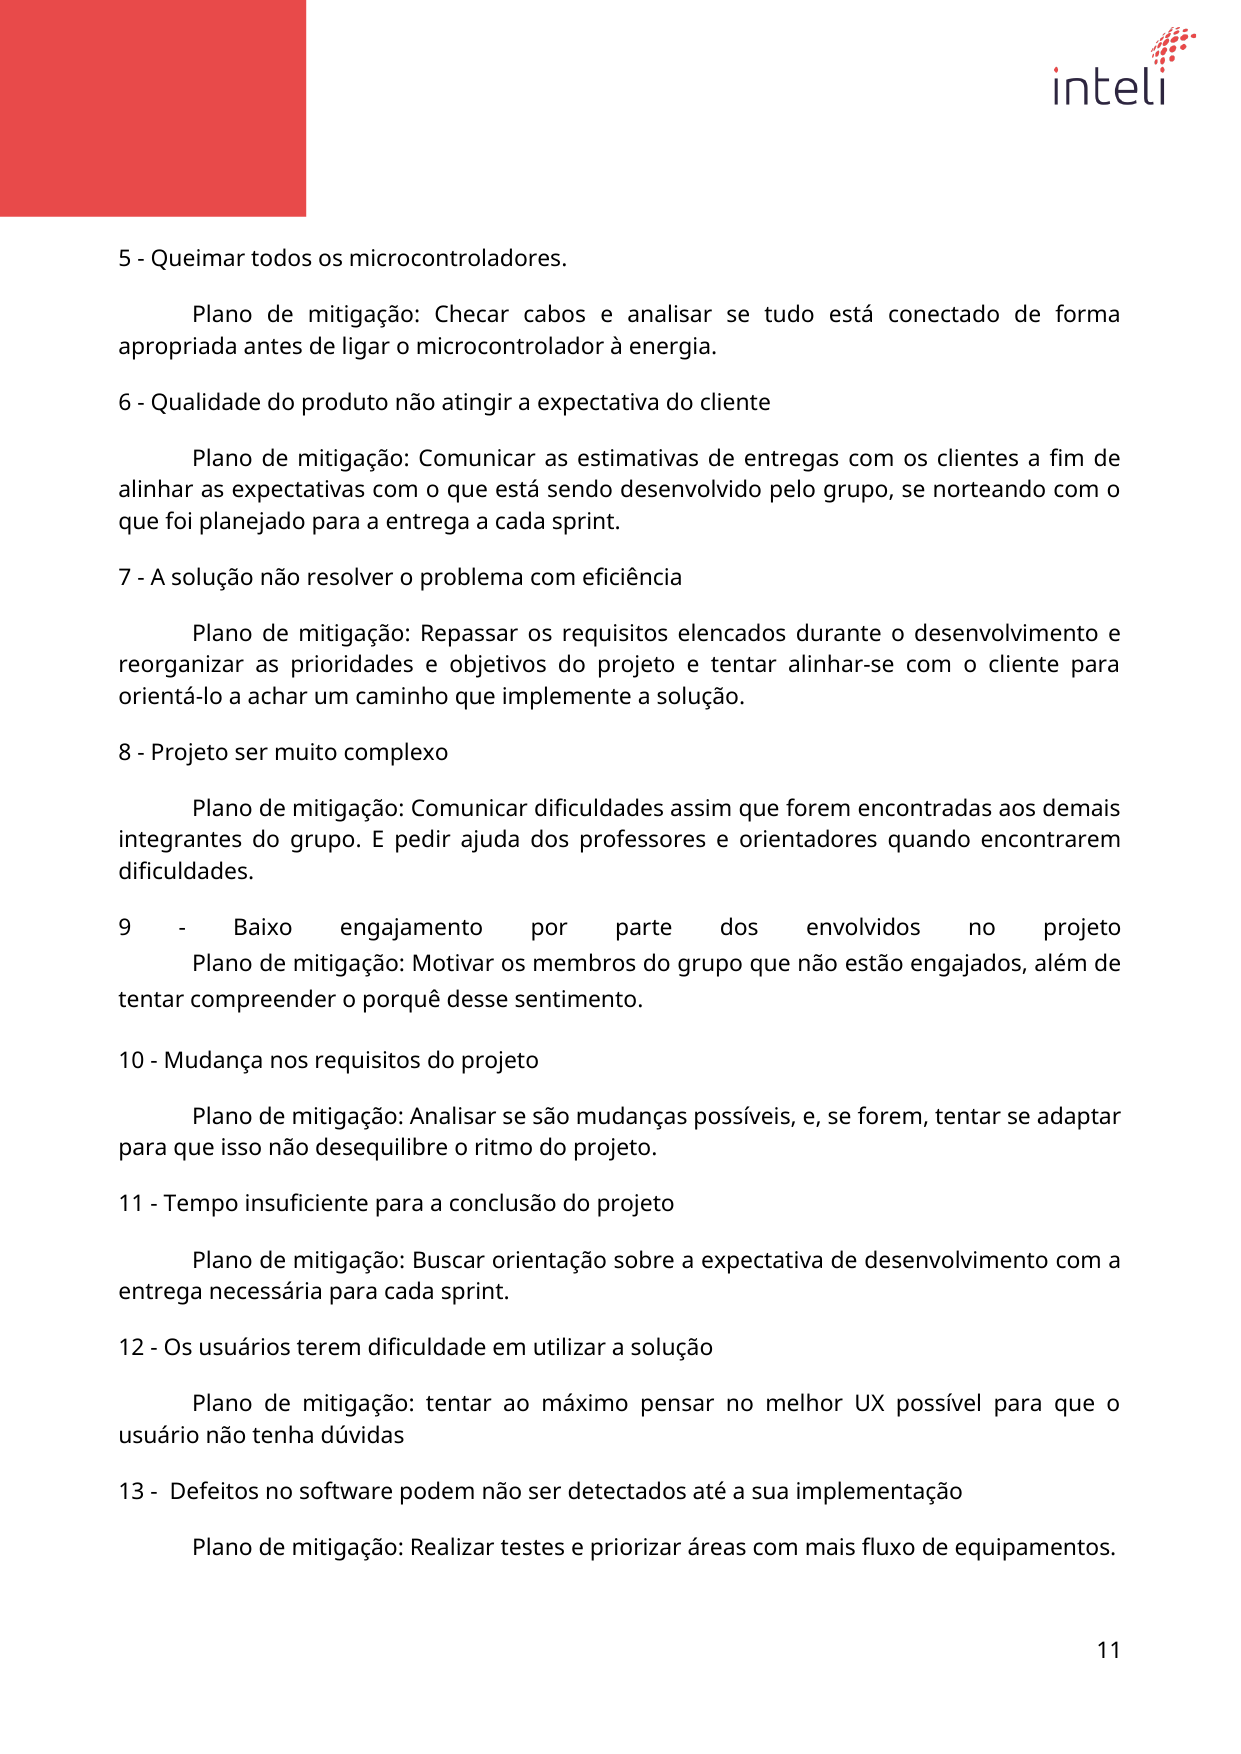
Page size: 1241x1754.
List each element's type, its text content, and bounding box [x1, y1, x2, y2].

text 12 - Os usuários terem dificuldade em utilizar a solução [118, 1331, 1122, 1362]
text Plano de mitigação: Realizar testes e priorizar áreas com mais fluxo de equipamentos. [118, 1531, 1122, 1562]
text Plano de mitigação: Analisar se são mudanças possíveis, e, se forem, tentar se adaptar para que isso não desequilibre o ritmo do projeto. [118, 1100, 1122, 1162]
text 9 - Baixo engajamento por parte dos envolvidos no projeto Plano de mitigação: Motivar os membros do grupo que não estão engajados, além de tentar compreender o porquê desse sentimento. [118, 911, 1122, 1014]
text 5 - Queimar todos os microcontroladores. [118, 118, 1122, 273]
text 10 - Mudança nos requisitos do projeto [118, 1044, 1122, 1075]
text Plano de mitigação: Comunicar dificuldades assim que forem encontradas aos demais integrantes do grupo. E pedir ajuda dos professores e orientadores quando encontrarem dificuldades. [118, 792, 1122, 886]
text 8 - Projeto ser muito complexo [118, 736, 1122, 767]
picture [0, 0, 307, 217]
text 6 - Qualidade do produto não atingir a expectativa do cliente [118, 386, 1122, 417]
text Plano de mitigação: Buscar orientação sobre a expectativa de desenvolvimento com a entrega necessária para cada sprint. [118, 1244, 1122, 1306]
text 7 - A solução não resolver o problema com eficiência [118, 561, 1122, 592]
text Plano de mitigação: Checar cabos e analisar se tudo está conectado de forma apropriada antes de ligar o microcontrolador à energia. [118, 298, 1122, 361]
text Plano de mitigação: Repassar os requisitos elencados durante o desenvolvimento e reorganizar as prioridades e objetivos do projeto e tentar alinhar-se com o cliente para orientá-lo a achar um caminho que implemente a solução. [118, 617, 1122, 711]
text 11 - Tempo insuficiente para a conclusão do projeto [118, 1187, 1122, 1219]
text Plano de mitigação: Comunicar as estimativas de entregas com os clientes a fim de alinhar as expectativas com o que está sendo desenvolvido pelo grupo, se norteando com o que foi planejado para a entrega a cada sprint. [118, 442, 1122, 536]
text Plano de mitigação: tentar ao máximo pensar no melhor UX possível para que o usuário não tenha dúvidas [118, 1387, 1122, 1450]
picture [1054, 27, 1197, 105]
text 13 - Defeitos no software podem não ser detectados até a sua implementação [118, 1475, 1122, 1506]
